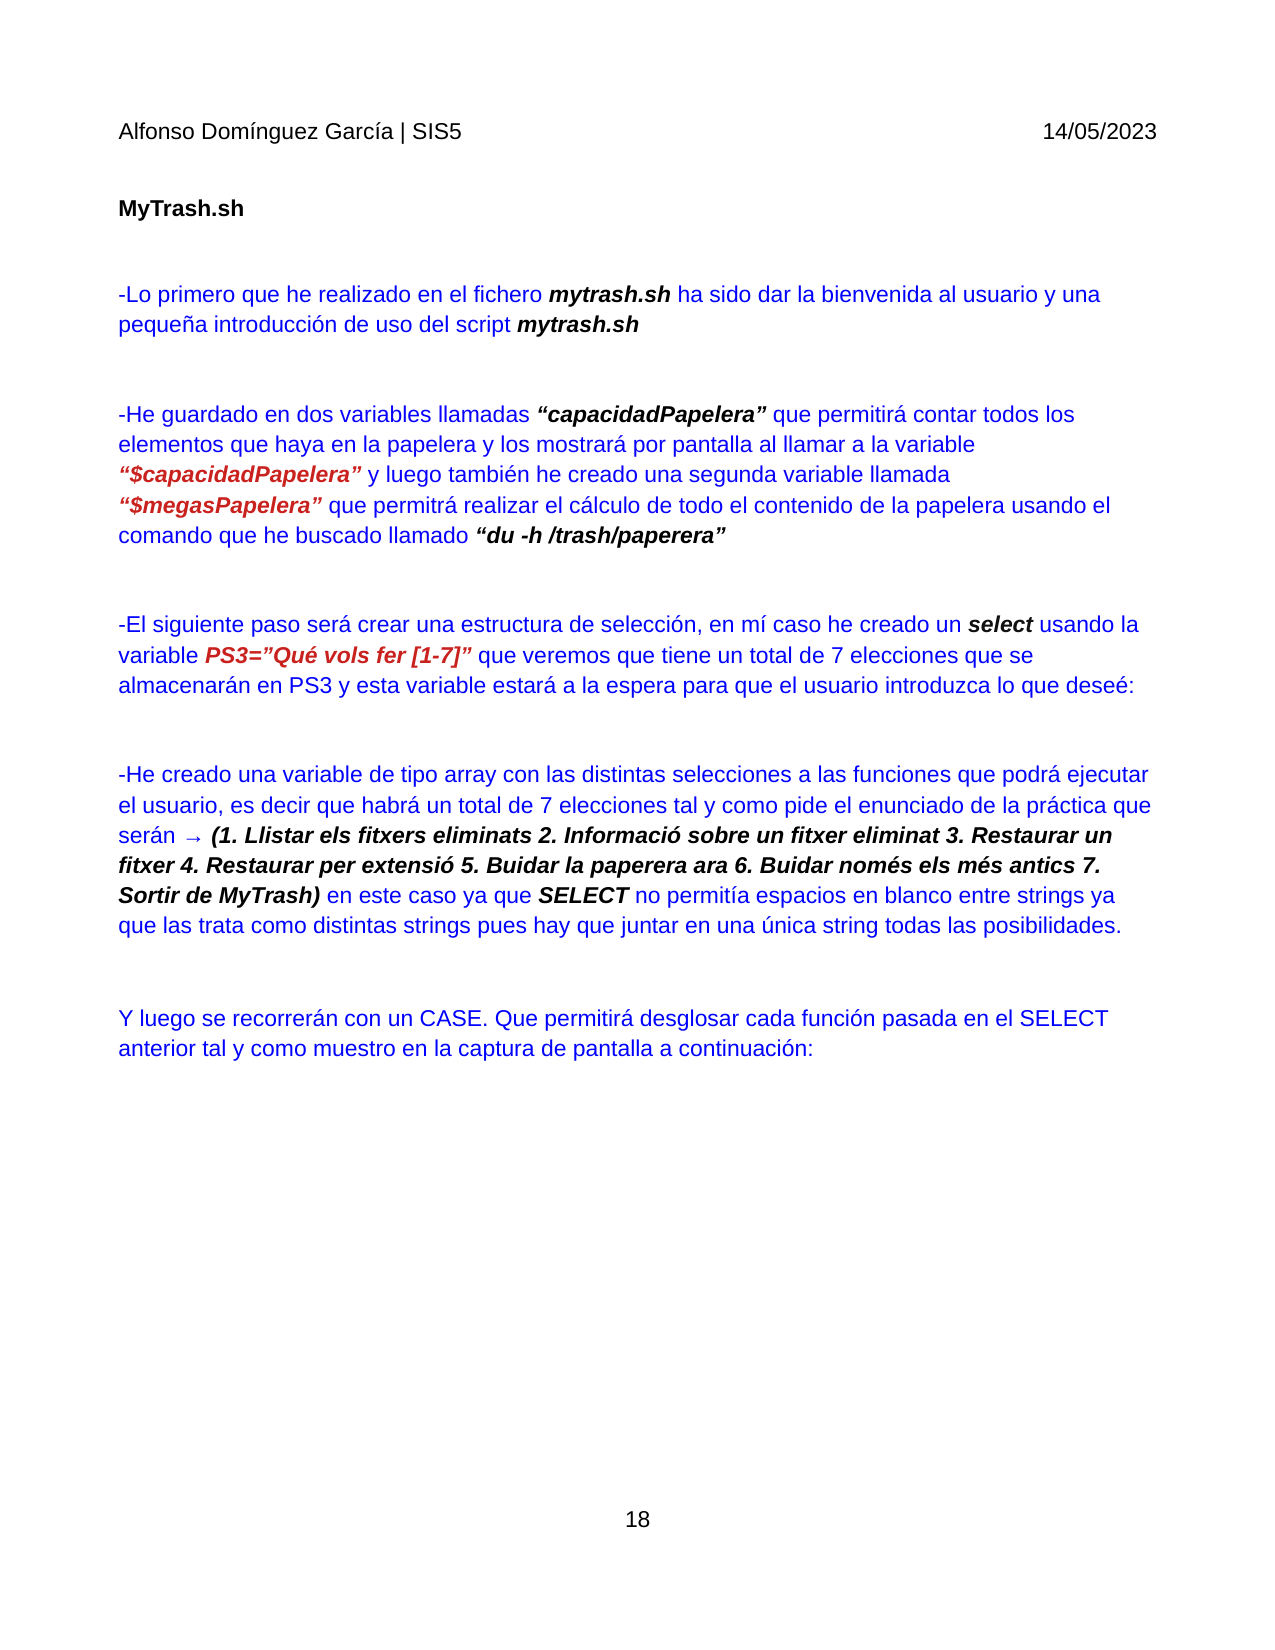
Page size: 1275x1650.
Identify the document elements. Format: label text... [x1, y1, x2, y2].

text -He guardado en dos variables llamadas “capacidadPapelera” que permitirá contar todos los elementos que haya en la papelera y los mostrará por pantalla al llamar a la variable “$capacidadPapelera” y luego también he creado una segunda variable llamada “$megasPapelera” que permitrá realizar el cálculo de todo el contenido de la papelera usando el comando que he buscado llamado “du -h /trash/paperera” [118, 401, 1157, 548]
subtitle MyTrash.sh [118, 195, 1157, 221]
text -Lo primero que he realizado en el fichero mytrash.sh ha sido dar la bienvenida al usuario y una pequeña introducción de uso del script mytrash.sh [118, 281, 1157, 338]
text Y luego se recorrerán con un CASE. Que permitirá desglosar cada función pasada en el SELECT anterior tal y como muestro en la captura de pantalla a continuación: [118, 1005, 1157, 1061]
text -El siguiente paso será crear una estructura de selección, en mí caso he creado un select usando la variable PS3=”Qué vols fer [1-7]” que veremos que tiene un total de 7 elecciones que se almacenarán en PS3 y esta variable estará a la espera para que el usuario introduzca lo que deseé: [118, 611, 1157, 698]
text -He creado una variable de tipo array con las distintas selecciones a las funciones que podrá ejecutar el usuario, es decir que habrá un total de 7 elecciones tal y como pide el enunciado de la práctica que serán → (1. Llistar els fitxers eliminats 2. Informació sobre un fitxer eliminat 3. Restaurar un fitxer 4. Restaurar per extensió 5. Buidar la paperera ara 6. Buidar només els més antics 7. Sortir de MyTrash) en este caso ya que SELECT no permitía espacios en blanco entre strings ya que las trata como distintas strings pues hay que juntar en una única string todas las posibilidades. [118, 761, 1157, 939]
